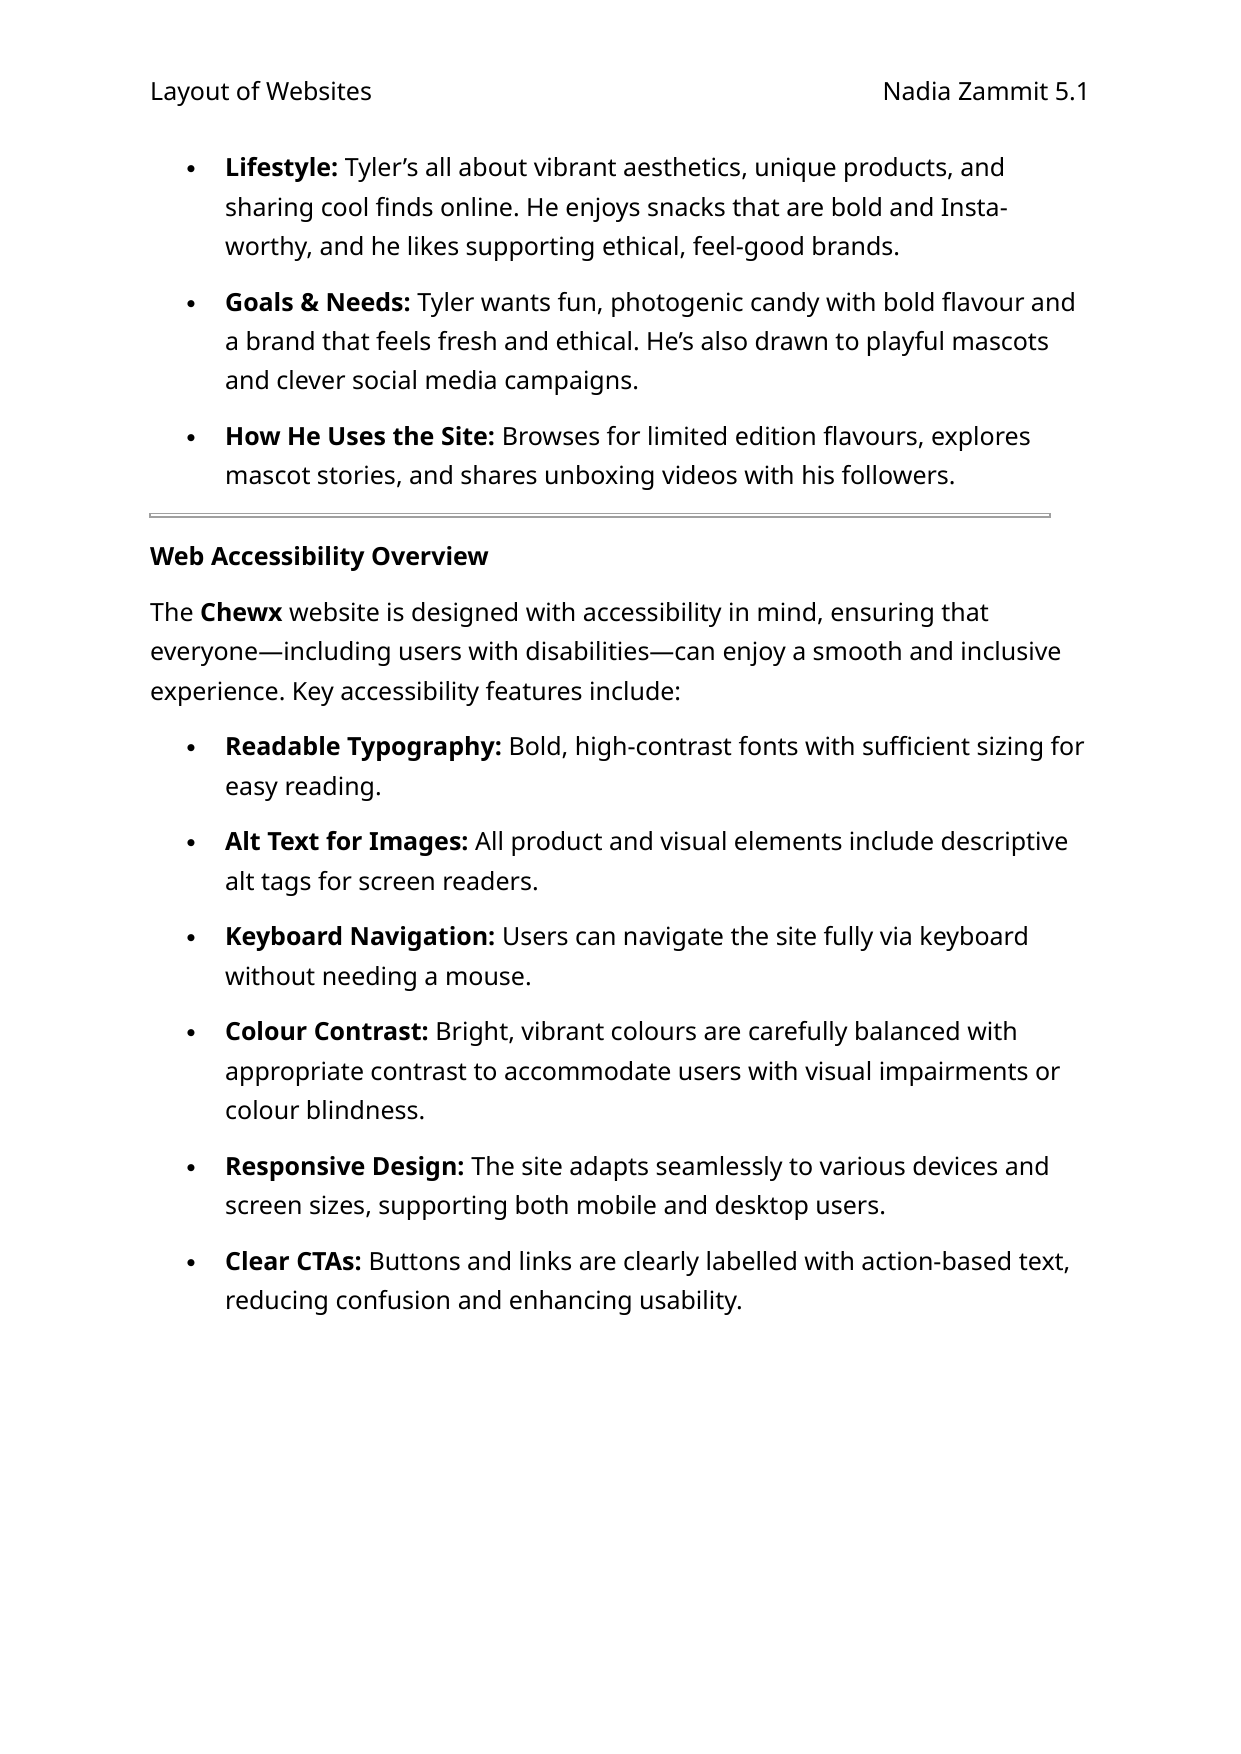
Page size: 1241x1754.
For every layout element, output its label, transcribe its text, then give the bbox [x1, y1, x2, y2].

list Clear CTAs: Buttons and links are clearly labelled with action-based text, reducing confusion and enhancing usability. [187, 1243, 1090, 1316]
text Web Accessibility Overview [150, 539, 1090, 573]
list Colour Contrast: Bright, vibrant colours are carefully balanced with appropriate contrast to accommodate users with visual impairments or colour blindness. [187, 1014, 1090, 1126]
list Keyboard Navigation: Users can navigate the site fully via keyboard without needing a mouse. [187, 919, 1090, 992]
list Goals & Needs: Tyler wants fun, photogenic candy with bold flavour and a brand that feels fresh and ethical. He’s also drawn to playful mascots and clever social media campaigns. [187, 284, 1090, 397]
list Alt Text for Images: All product and visual elements include descriptive alt tags for screen readers. [187, 824, 1090, 897]
list Readable Typography: Bold, high-contrast fonts with sufficient sizing for easy reading. [187, 729, 1090, 802]
list Responsive Design: The site adapts seamlessly to various devices and screen sizes, supporting both mobile and desktop users. [187, 1148, 1090, 1221]
text The Chewx website is designed with accessibility in mind, ensuring that everyone—including users with disabilities—can enjoy a smooth and inclusive experience. Key accessibility features include: [150, 595, 1090, 707]
list Lifestyle: Tyler’s all about vibrant aesthetics, unique products, and sharing cool finds online. He enjoys snacks that are bold and Insta-worthy, and he likes supporting ethical, feel-good brands. [187, 150, 1090, 262]
list How He Uses the Site: Browses for limited edition flavours, explores mascot stories, and shares unboxing videos with his followers. [187, 418, 1090, 492]
